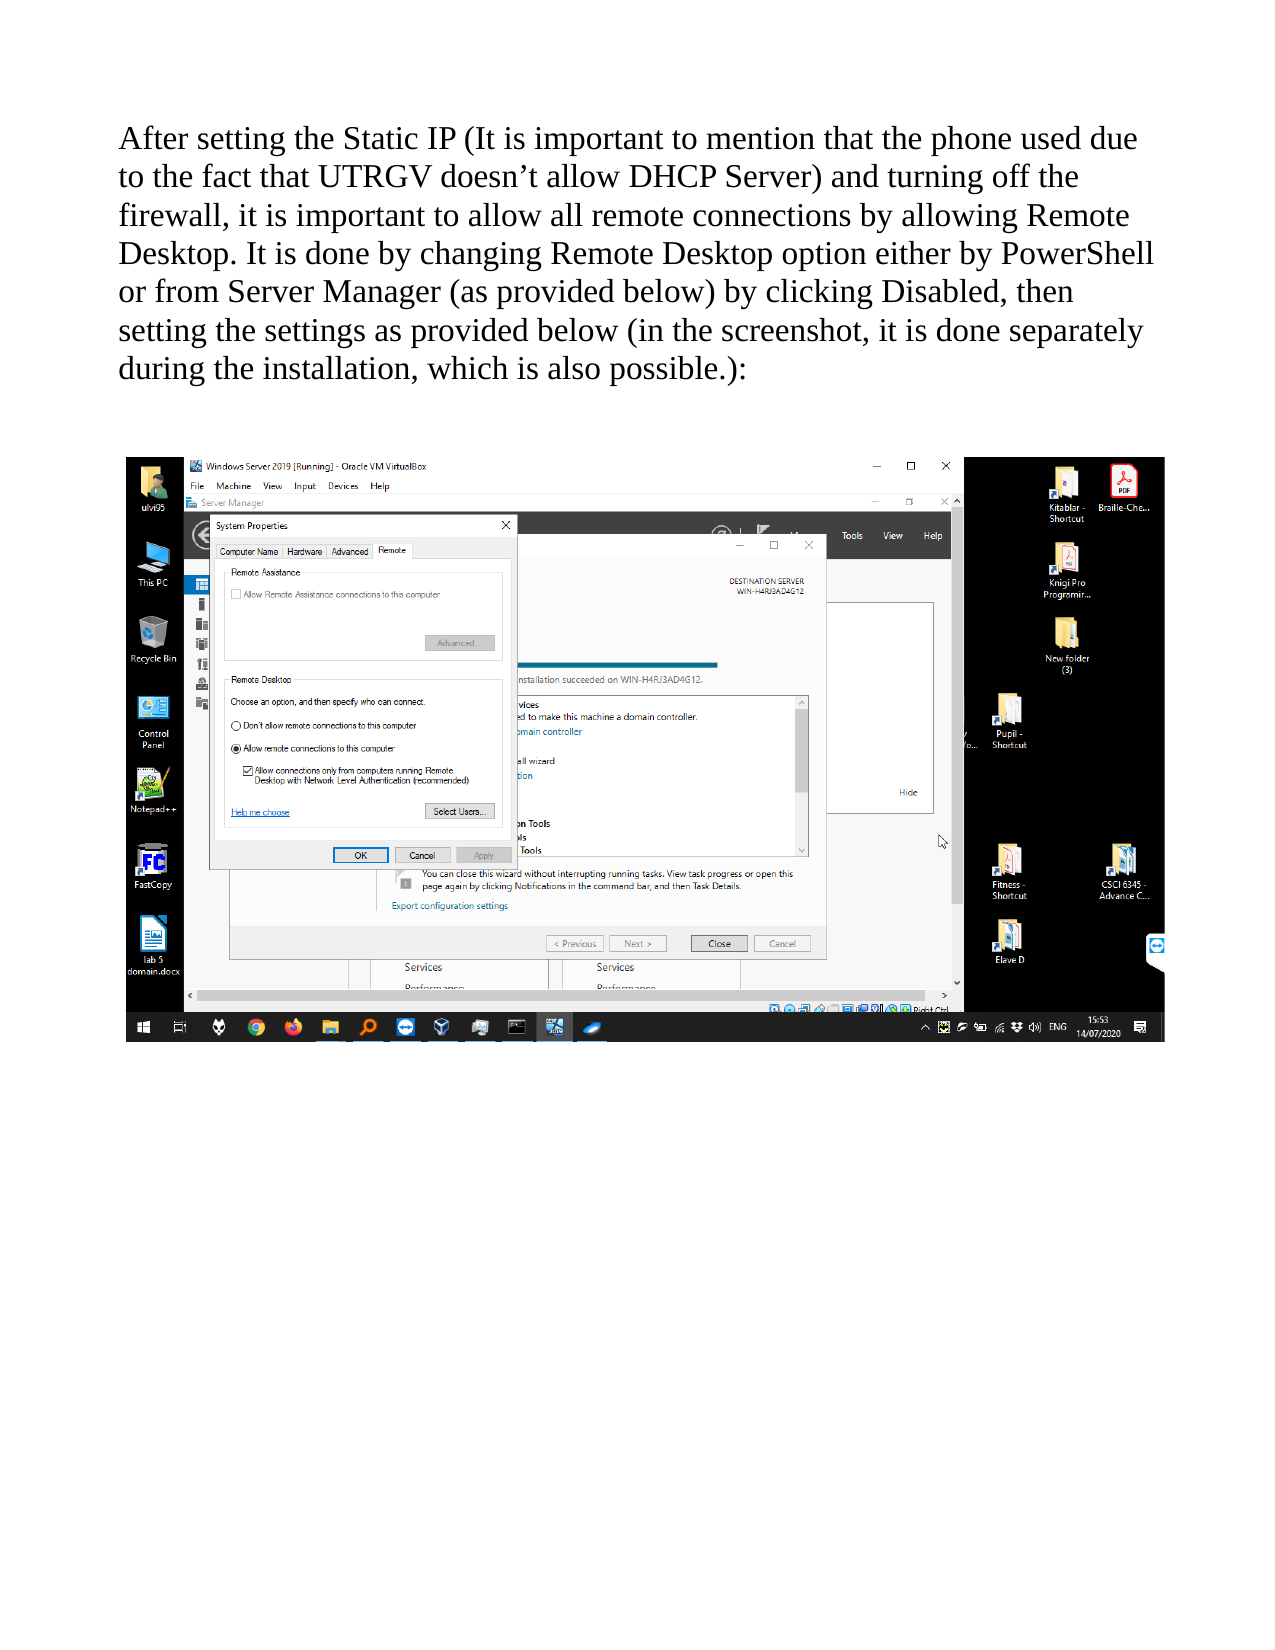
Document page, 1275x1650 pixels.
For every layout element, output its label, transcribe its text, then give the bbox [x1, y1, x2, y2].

text After setting the Static IP (It is important to mention that the phone used due to the fact that UTRGV doesn’t allow DHCP Server) and turning off the firewall, it is important to allow all remote connections by allowing Remote Desktop. It is done by changing Remote Desktop option either by PowerShell or from Server Manager (as provided below) by clicking Disabled, then setting the settings as provided below (in the screenshot, it is done separately during the installation, which is also possible.): [118, 118, 1157, 386]
picture [126, 457, 1165, 1042]
